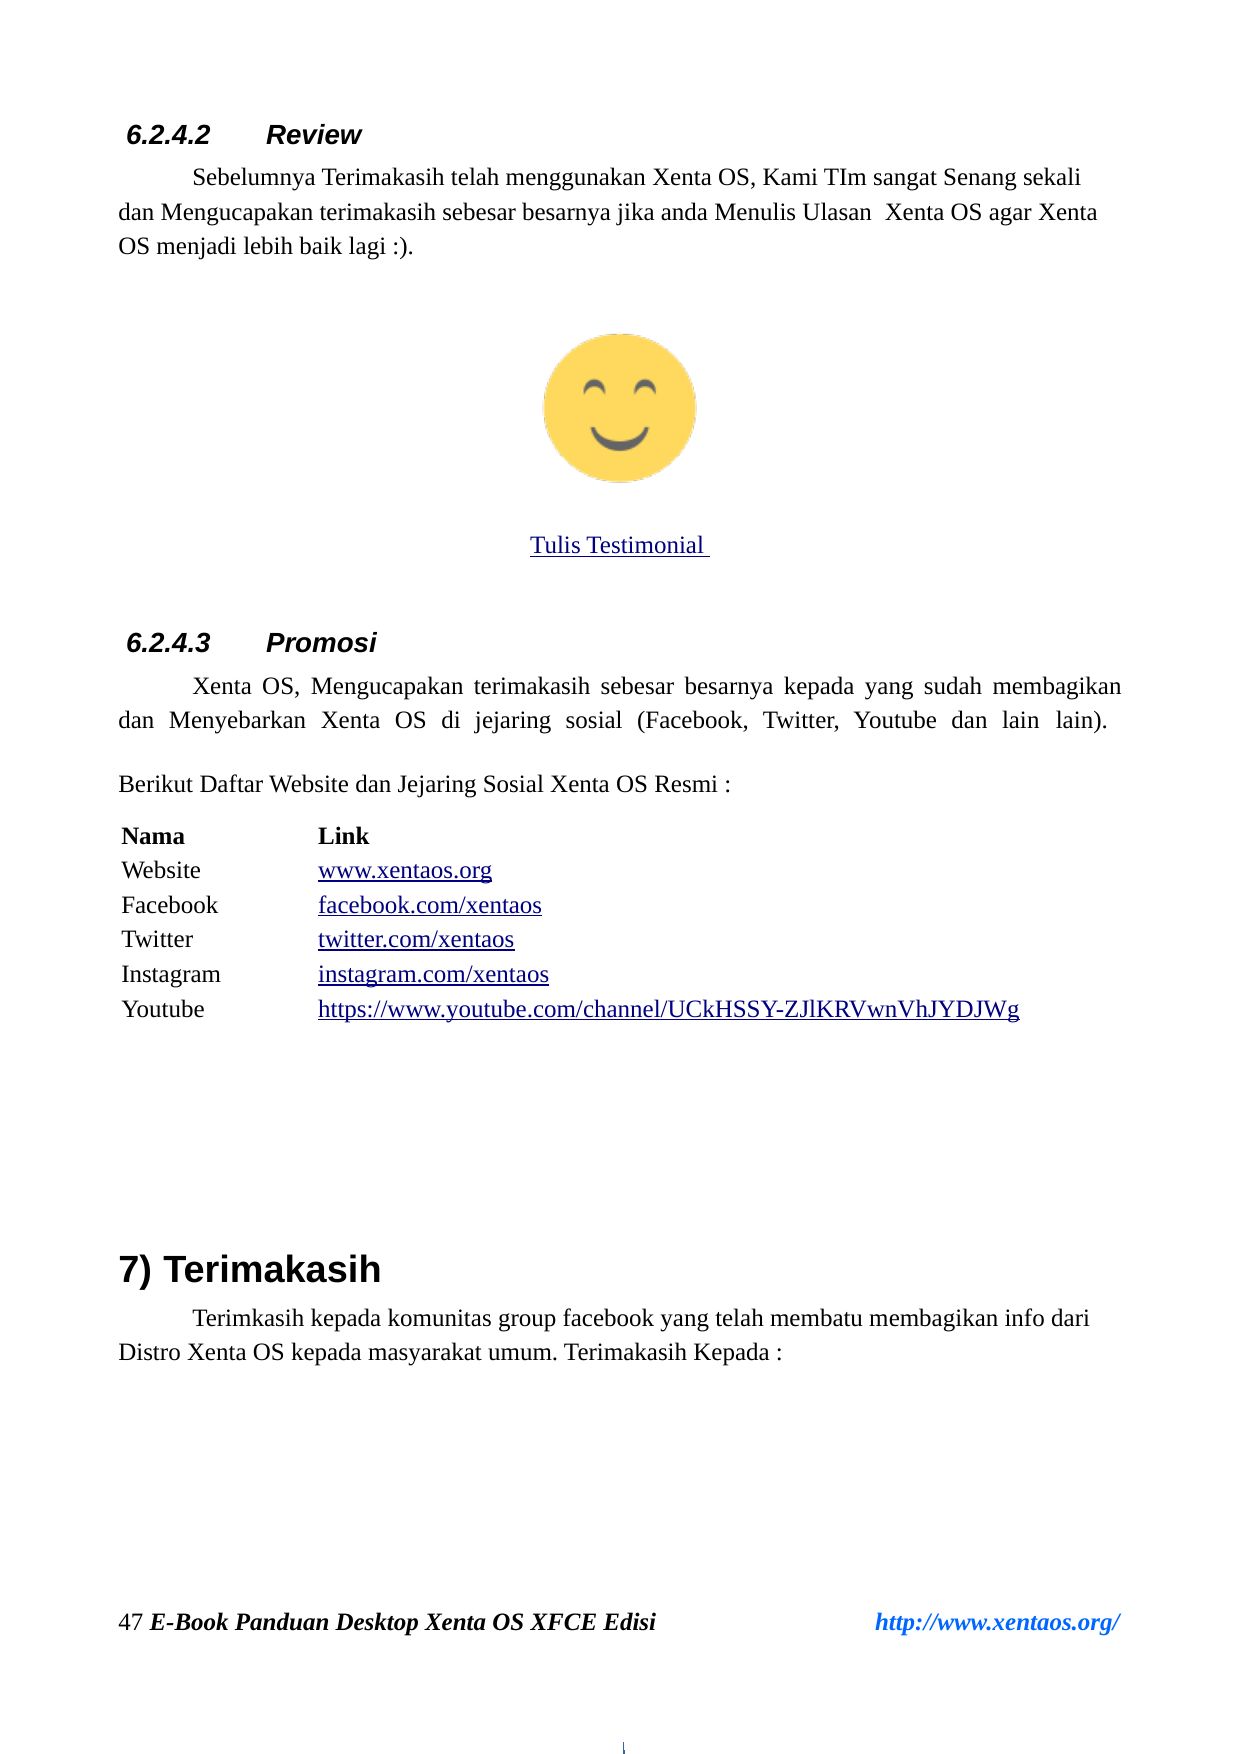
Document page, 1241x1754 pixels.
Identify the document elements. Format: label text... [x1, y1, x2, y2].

text Tulis Testimonial [118, 531, 1122, 559]
table_cell instagram.com/xentaos [315, 956, 1121, 991]
table_header Link [315, 818, 1121, 852]
table_cell Twitter [118, 922, 315, 956]
picture [463, 315, 777, 511]
table_cell www.xentaos.org [315, 853, 1121, 887]
subtitle Promosi [118, 627, 1122, 658]
table_cell Instagram [118, 956, 315, 991]
table_cell Youtube [118, 991, 315, 1025]
text Sebelumnya Terimakasih telah menggunakan Xenta OS, Kami TIm sangat Senang sekali dan Mengucapakan terimakasih sebesar besarnya jika anda Menulis Ulasan Xenta OS agar Xenta OS menjadi lebih baik lagi :). [118, 162, 1122, 260]
table_cell facebook.com/xentaos [315, 887, 1121, 922]
table_header Nama [118, 818, 315, 852]
text Xenta OS, Mengucapakan terimakasih sebesar besarnya kepada yang sudah membagikan dan Menyebarkan Xenta OS di jejaring sosial (Facebook, Twitter, Youtube dan lain lain). Berikut Daftar Website dan Jejaring Sosial Xenta OS Resmi : [118, 671, 1122, 797]
table_cell Facebook [118, 887, 315, 922]
subtitle Terimakasih [118, 1247, 1122, 1290]
table_cell https://www.youtube.com/channel/UCkHSSY-ZJlKRVwnVhJYDJWg [315, 991, 1121, 1025]
text Terimkasih kepada komunitas group facebook yang telah membatu membagikan info dari Distro Xenta OS kepada masyarakat umum. Terimakasih Kepada : [118, 1303, 1122, 1366]
table_cell Website [118, 853, 315, 887]
subtitle Review [118, 118, 1122, 150]
table_cell twitter.com/xentaos [315, 922, 1121, 956]
